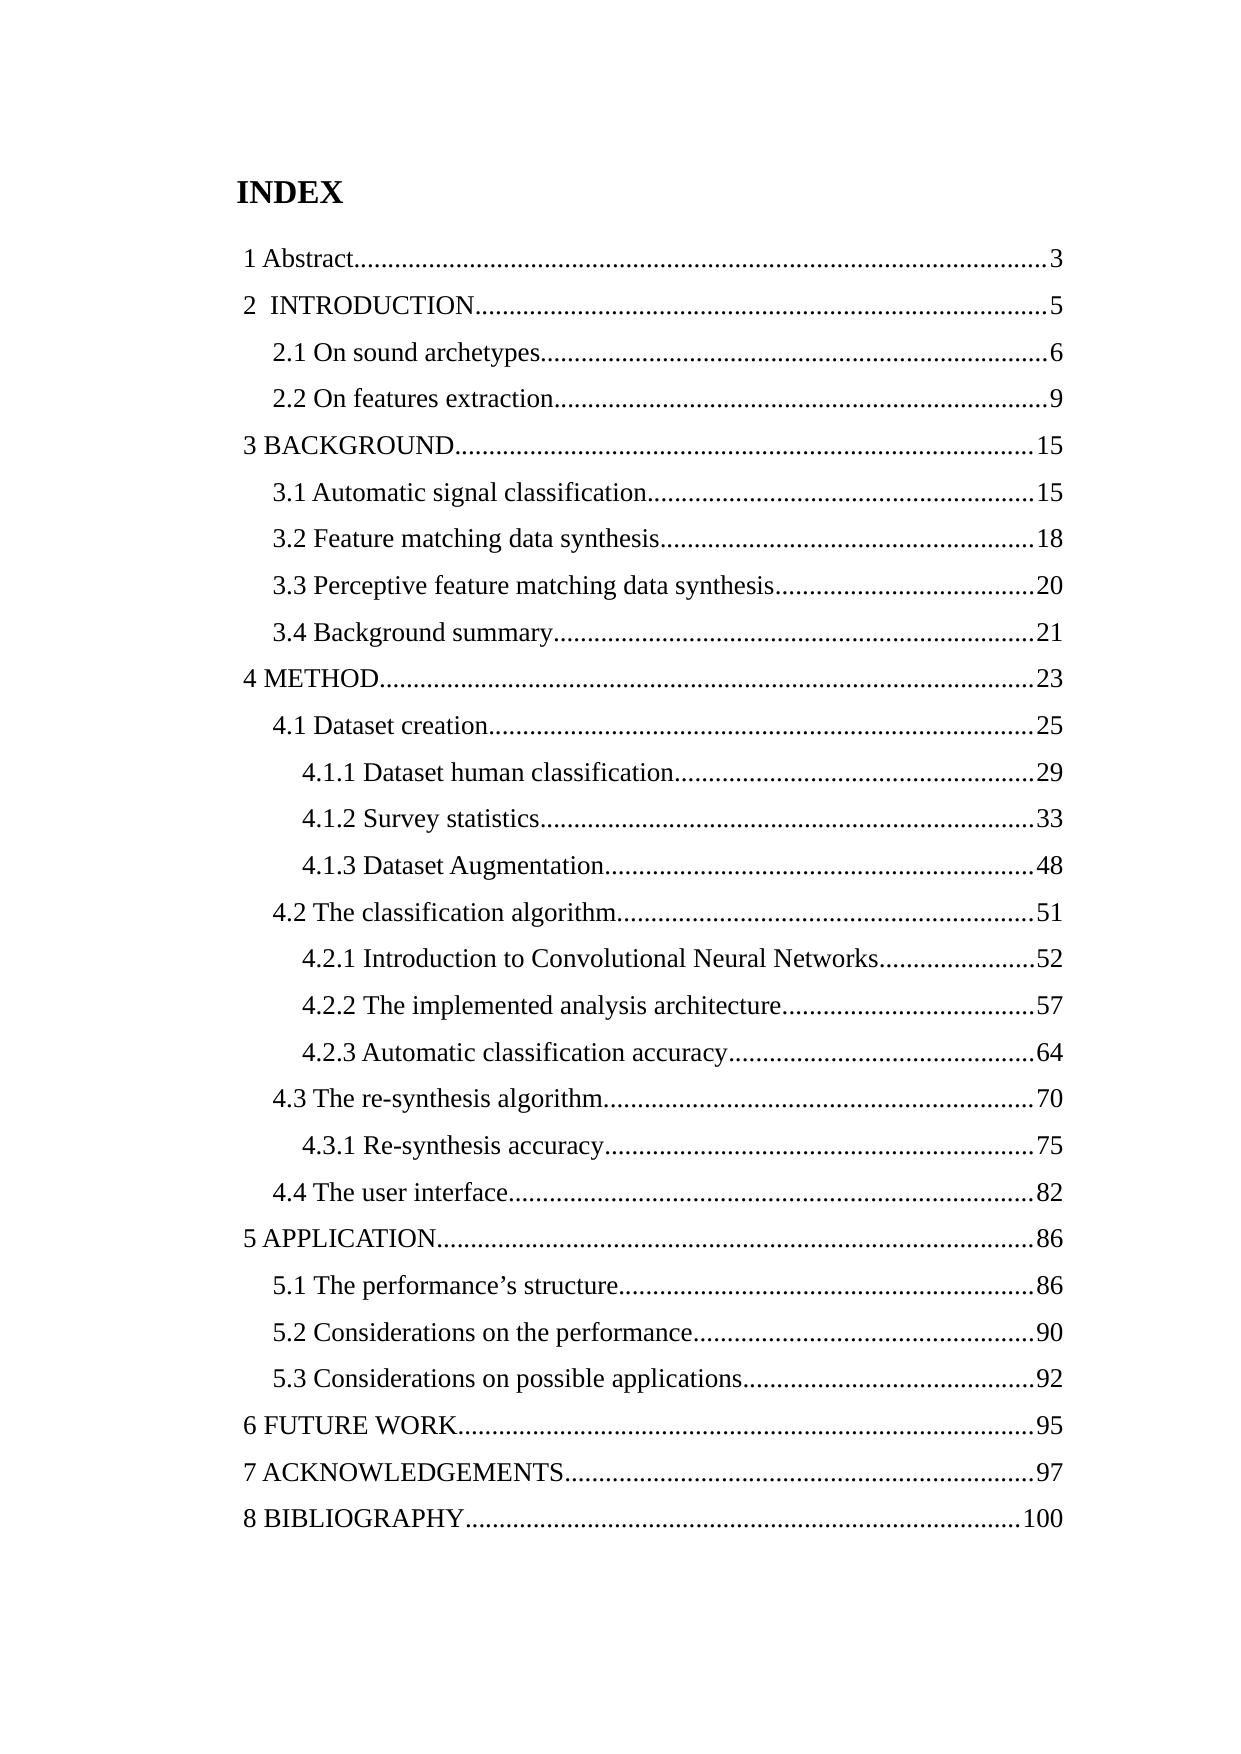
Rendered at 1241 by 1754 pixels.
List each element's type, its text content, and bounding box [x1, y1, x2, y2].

text 2 INTRODUCTION 5 [236, 289, 1063, 320]
text 4 METHOD 23 [236, 663, 1063, 694]
text 8 BIBLIOGRAPHY 100 [236, 1503, 1063, 1534]
text 3.3 Perceptive feature matching data synthesis 20 [266, 569, 1063, 600]
text 4.1 Dataset creation 25 [266, 709, 1063, 740]
text 4.2 The classification algorithm 51 [266, 896, 1063, 927]
text 4.2.2 The implemented analysis architecture 57 [295, 989, 1063, 1020]
text 4.2.3 Automatic classification accuracy 64 [295, 1036, 1063, 1067]
text 4.1.2 Survey statistics 33 [295, 803, 1063, 834]
text 7 ACKNOWLEDGEMENTS 97 [236, 1456, 1063, 1487]
text 5 APPLICATION 86 [236, 1223, 1063, 1254]
text 2.2 On features extraction 9 [266, 383, 1063, 414]
text 3.1 Automatic signal classification 15 [266, 476, 1063, 507]
text 3.4 Background summary 21 [266, 616, 1063, 647]
text 4.1.1 Dataset human classification 29 [295, 756, 1063, 787]
text 5.1 The performance’s structure 86 [266, 1269, 1063, 1300]
text 4.3.1 Re-synthesis accuracy 75 [295, 1129, 1063, 1160]
text 1 Abstract 3 [236, 243, 1063, 274]
text 4.1.3 Dataset Augmentation 48 [295, 849, 1063, 880]
text 2.1 On sound archetypes 6 [266, 336, 1063, 367]
subtitle INDEX [236, 173, 1063, 211]
text 3.2 Feature matching data synthesis 18 [266, 523, 1063, 554]
text 4.3 The re-synthesis algorithm 70 [266, 1083, 1063, 1114]
text 5.2 Considerations on the performance 90 [266, 1316, 1063, 1347]
text 6 FUTURE WORK 95 [236, 1409, 1063, 1440]
text 4.4 The user interface 82 [266, 1176, 1063, 1207]
text 5.3 Considerations on possible applications 92 [266, 1363, 1063, 1394]
text 4.2.1 Introduction to Convolutional Neural Networks 52 [295, 943, 1063, 974]
text 3 BACKGROUND 15 [236, 429, 1063, 460]
